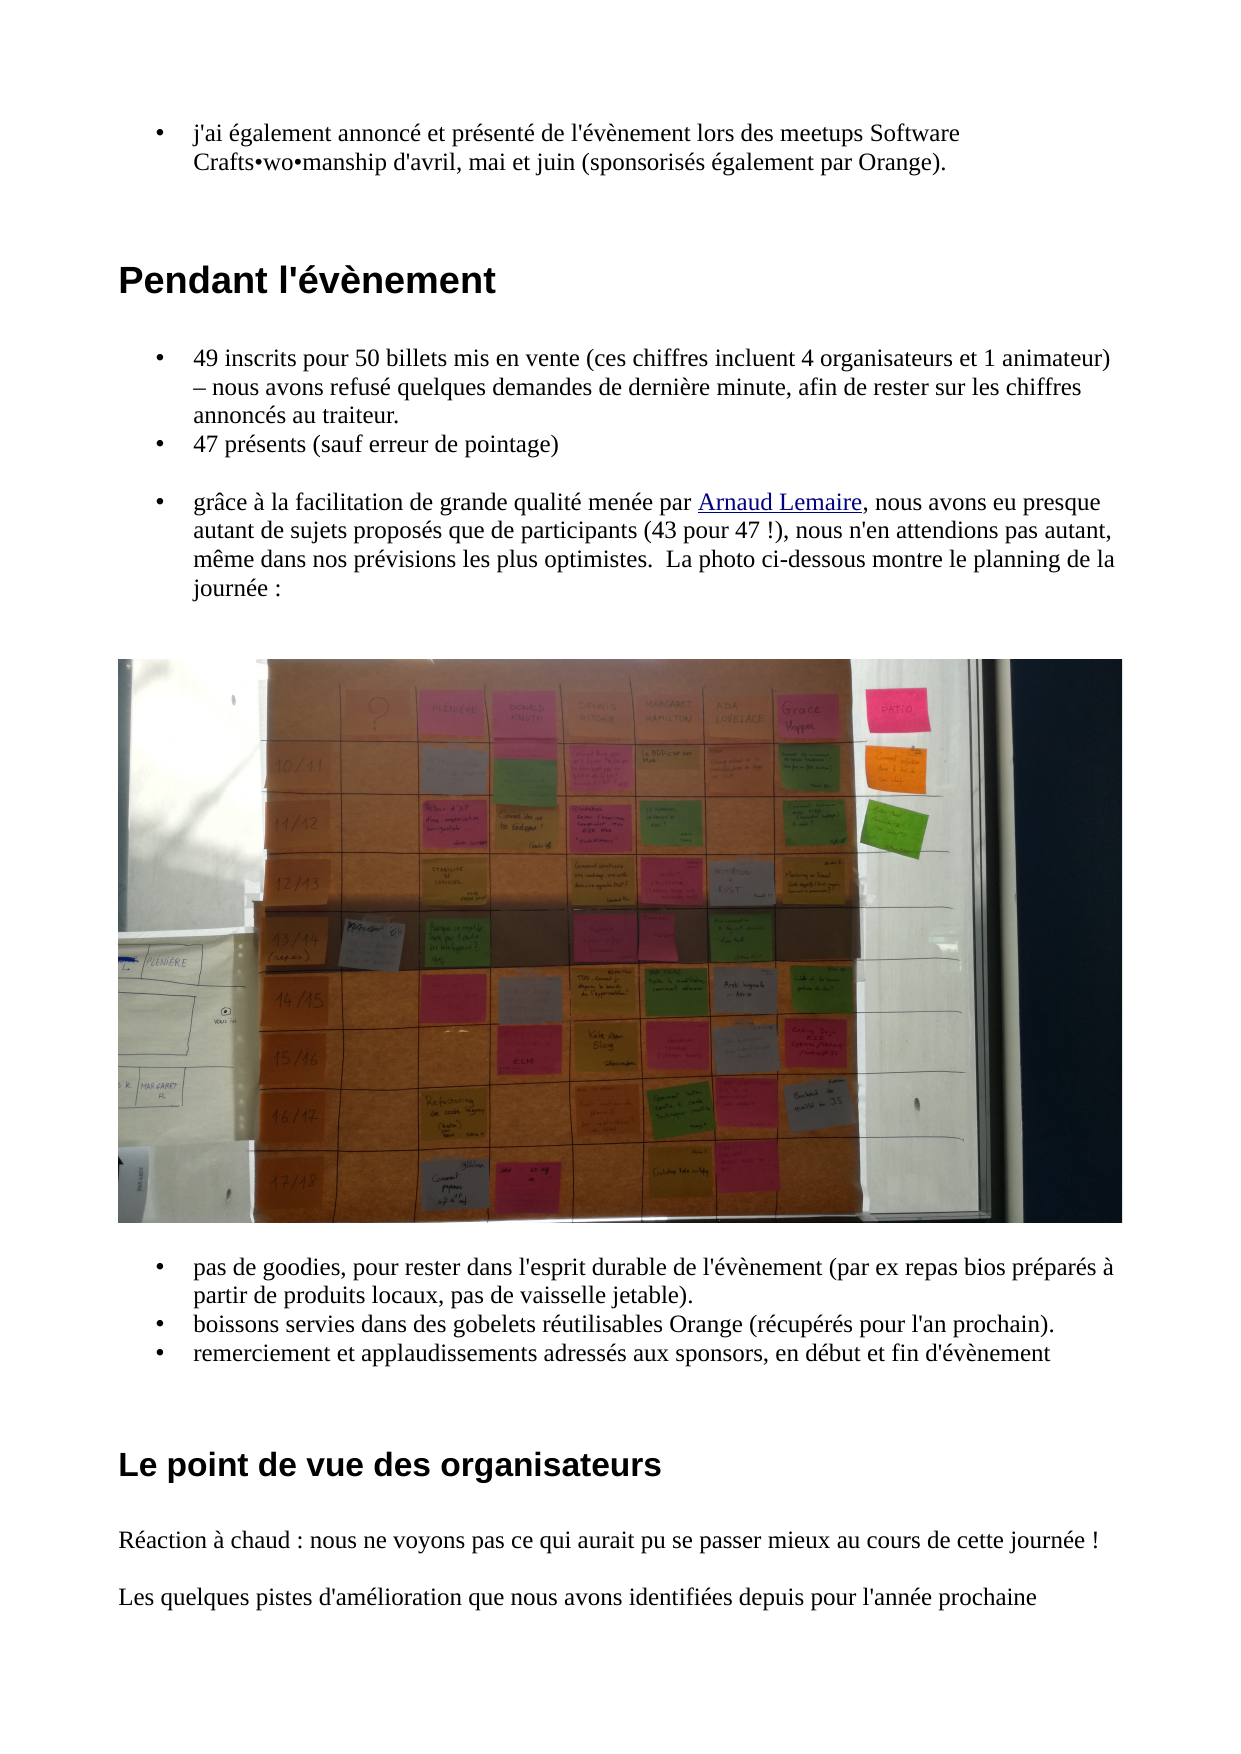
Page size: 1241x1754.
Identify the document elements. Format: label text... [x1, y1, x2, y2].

list 49 inscrits pour 50 billets mis en vente (ces chiffres incluent 4 organisateurs et 1 animateur) – nous avons refusé quelques demandes de dernière minute, afin de rester sur les chiffres annoncés au traiteur. [156, 343, 1122, 429]
list remerciement et applaudissements adressés aux sponsors, en début et fin d'évènement [156, 1338, 1122, 1367]
list boissons servies dans des gobelets réutilisables Orange (récupérés pour l'an prochain). [156, 1309, 1122, 1338]
subtitle Le point de vue des organisateurs [118, 1445, 1122, 1484]
text Réaction à chaud : nous ne voyons pas ce qui aurait pu se passer mieux au cours de cette journée ! [118, 1525, 1122, 1554]
list j'ai également annoncé et présenté de l'évènement lors des meetups Software Crafts•wo•manship d'avril, mai et juin (sponsorisés également par Orange). [156, 118, 1122, 176]
subtitle Pendant l'évènement [118, 258, 1122, 302]
list pas de goodies, pour rester dans l'esprit durable de l'évènement (par ex repas bios préparés à partir de produits locaux, pas de vaisselle jetable). [156, 1252, 1122, 1309]
text Les quelques pistes d'amélioration que nous avons identifiées depuis pour l'année prochaine [118, 1582, 1122, 1611]
picture [118, 659, 1123, 1223]
list grâce à la facilitation de grande qualité menée par Arnaud Lemaire, nous avons eu presque autant de sujets proposés que de participants (43 pour 47 !), nous n'en attendions pas autant, même dans nos prévisions les plus optimistes. La photo ci-dessous montre le planning de la journée : [156, 487, 1122, 602]
list 47 présents (sauf erreur de pointage) [156, 429, 1122, 458]
